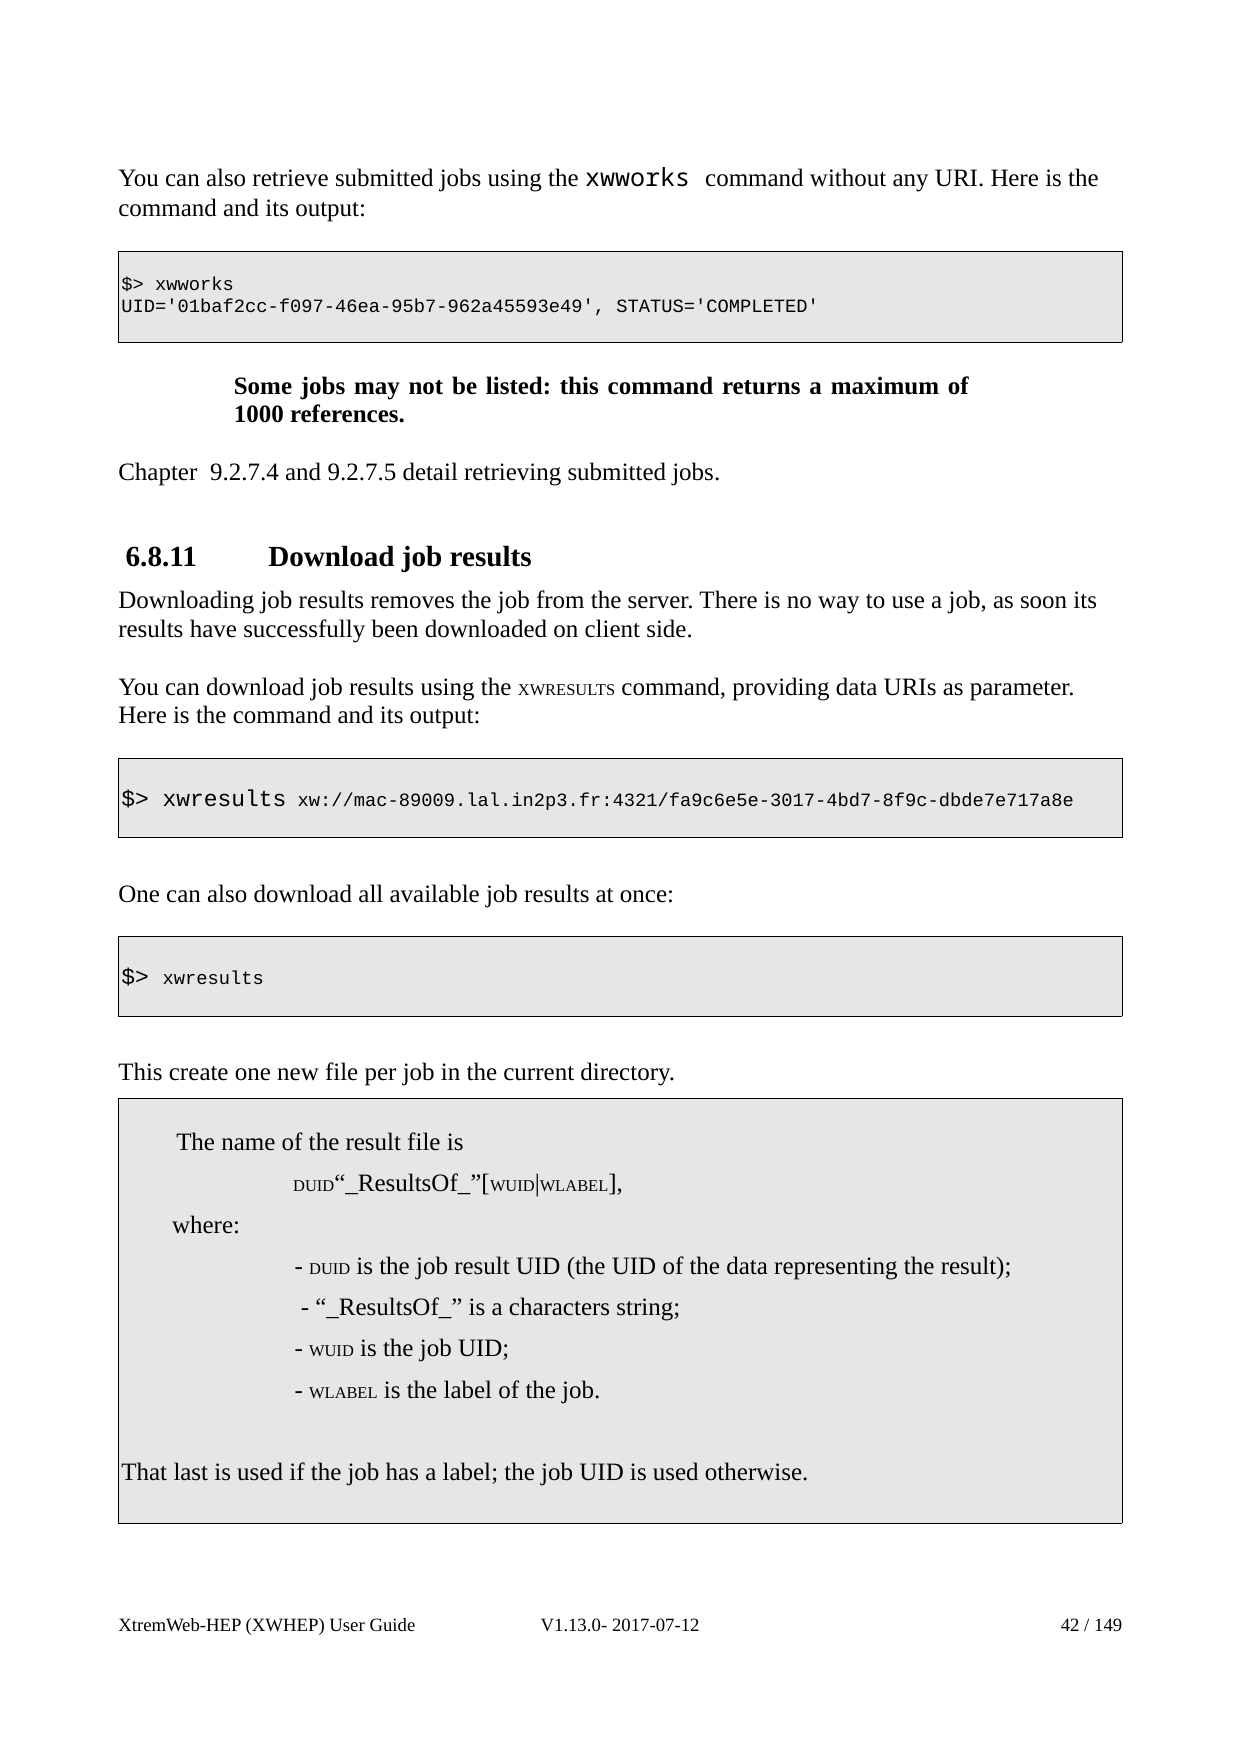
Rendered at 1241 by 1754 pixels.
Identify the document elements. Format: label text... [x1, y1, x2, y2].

text You can download job results using the xwresults command, providing data URIs as parameter. [118, 672, 1122, 701]
text Some jobs may not be listed: this command returns a maximum of 1000 references. [233, 371, 969, 428]
text - wuid is the job UID; [119, 1330, 1122, 1362]
text UID='01baf2cc-f097-46ea-95b7-962a45593e49', STATUS='COMPLETED' [119, 293, 1122, 315]
text The name of the result file is [119, 1124, 1122, 1156]
text This create one new file per job in the current directory. [118, 1057, 1122, 1086]
text - “_ResultsOf_” is a characters string; [119, 1289, 1122, 1321]
text Chapter 9.2.7.4 and 9.2.7.5 detail retrieving submitted jobs. [118, 457, 1122, 486]
text $> xwresults [119, 962, 1122, 988]
text $> xwresults xw://mac-89009.lal.in2p3.fr:4321/fa9c6e5e-3017-4bd7-8f9c-dbde7e717a8e [119, 784, 1122, 810]
text You can also retrieve submitted jobs using the xwworks command without any URI. Here is the command and its output: [118, 159, 1122, 222]
text duid“_ResultsOf_”[wuid|wlabel], [119, 1165, 1122, 1197]
text - wlabel is the label of the job. [119, 1372, 1122, 1403]
text - duid is the job result UID (the UID of the data representing the result); [119, 1248, 1122, 1280]
subtitle Download job results [118, 539, 1122, 573]
text One can also download all available job results at once: [118, 879, 1122, 907]
text $> xwworks [119, 272, 1122, 293]
text Here is the command and its output: [118, 701, 1122, 729]
text Downloading job results removes the job from the server. There is no way to use a job, as soon its results have successfully been downloaded on client side. [118, 586, 1122, 643]
text That last is used if the job has a label; the job UID is used otherwise. [119, 1454, 1122, 1486]
text where: [119, 1207, 1122, 1238]
